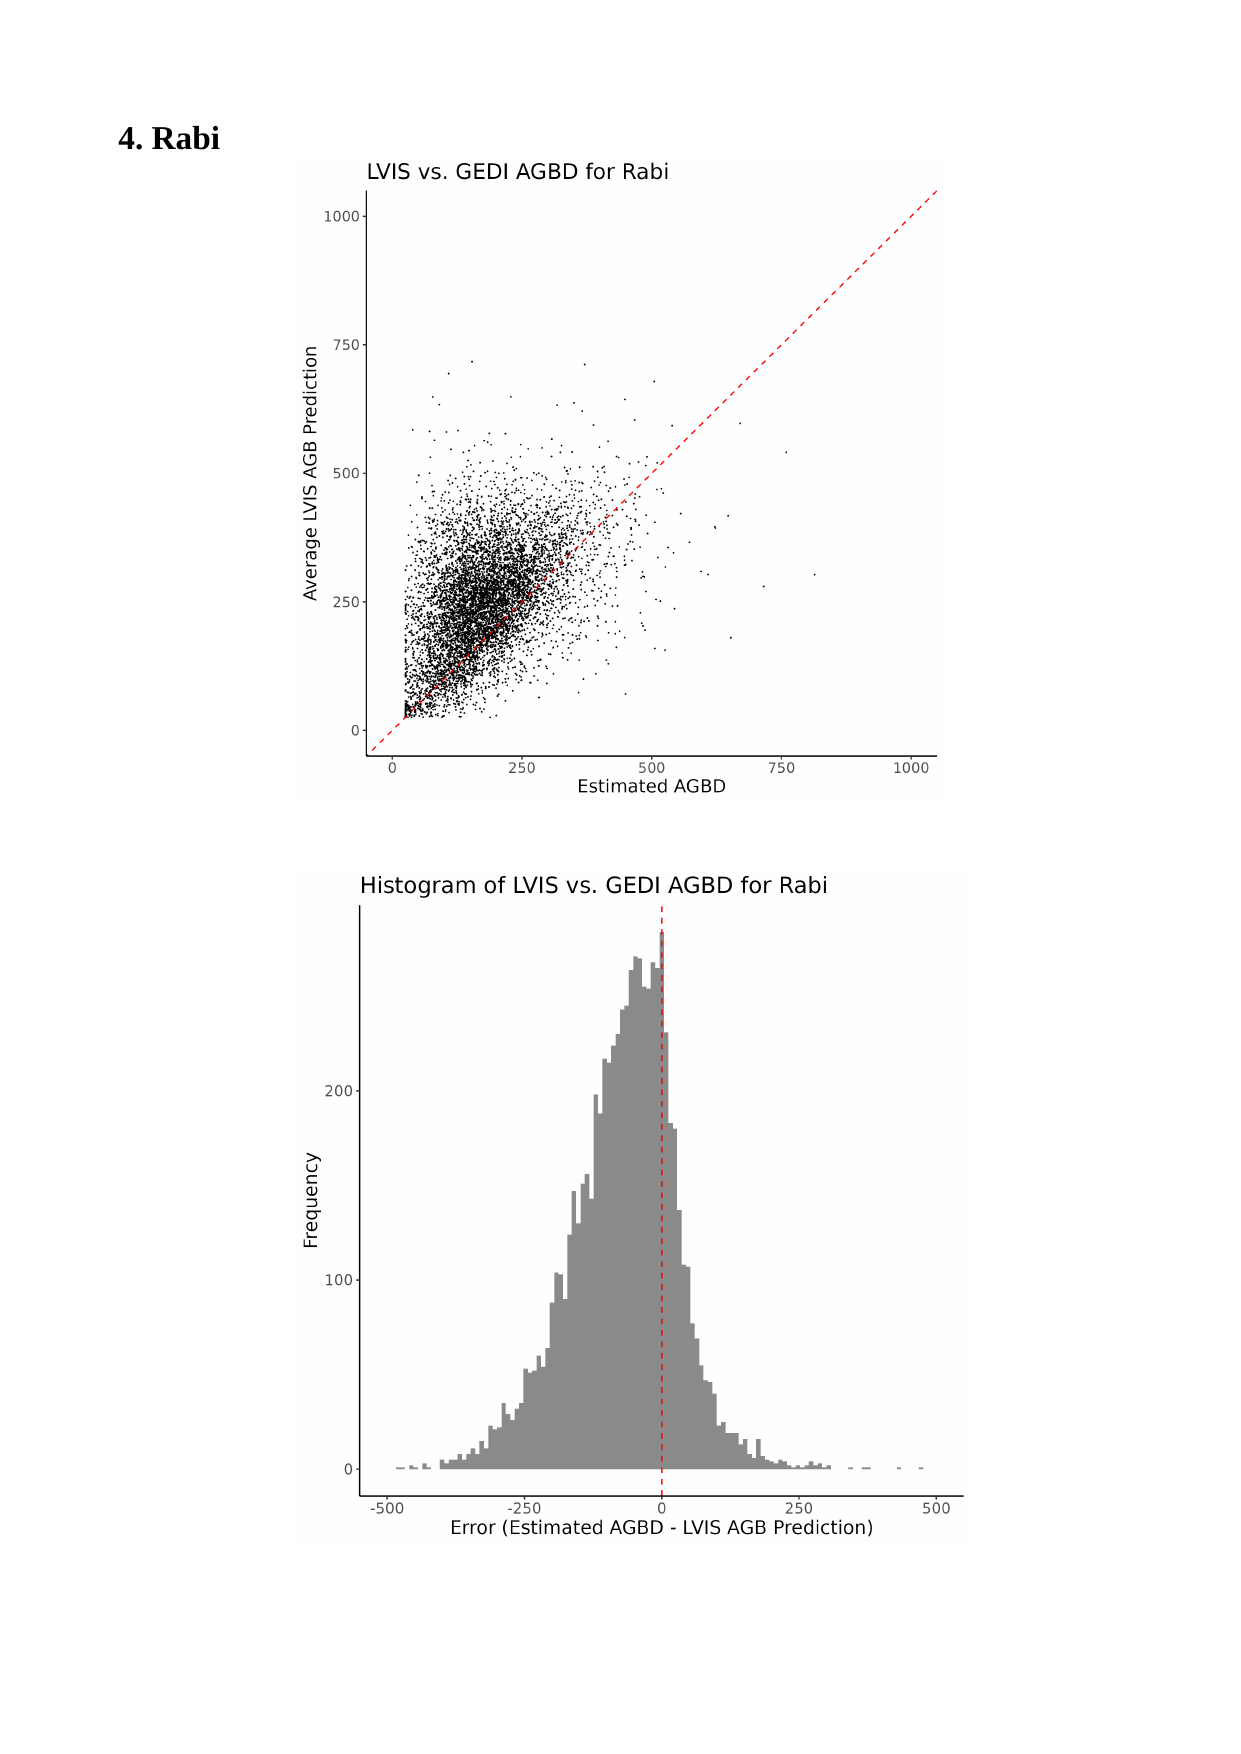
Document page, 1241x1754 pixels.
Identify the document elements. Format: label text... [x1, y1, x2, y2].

picture [296, 870, 971, 1545]
picture [296, 156, 944, 803]
text 4. Rabi [118, 118, 1122, 156]
